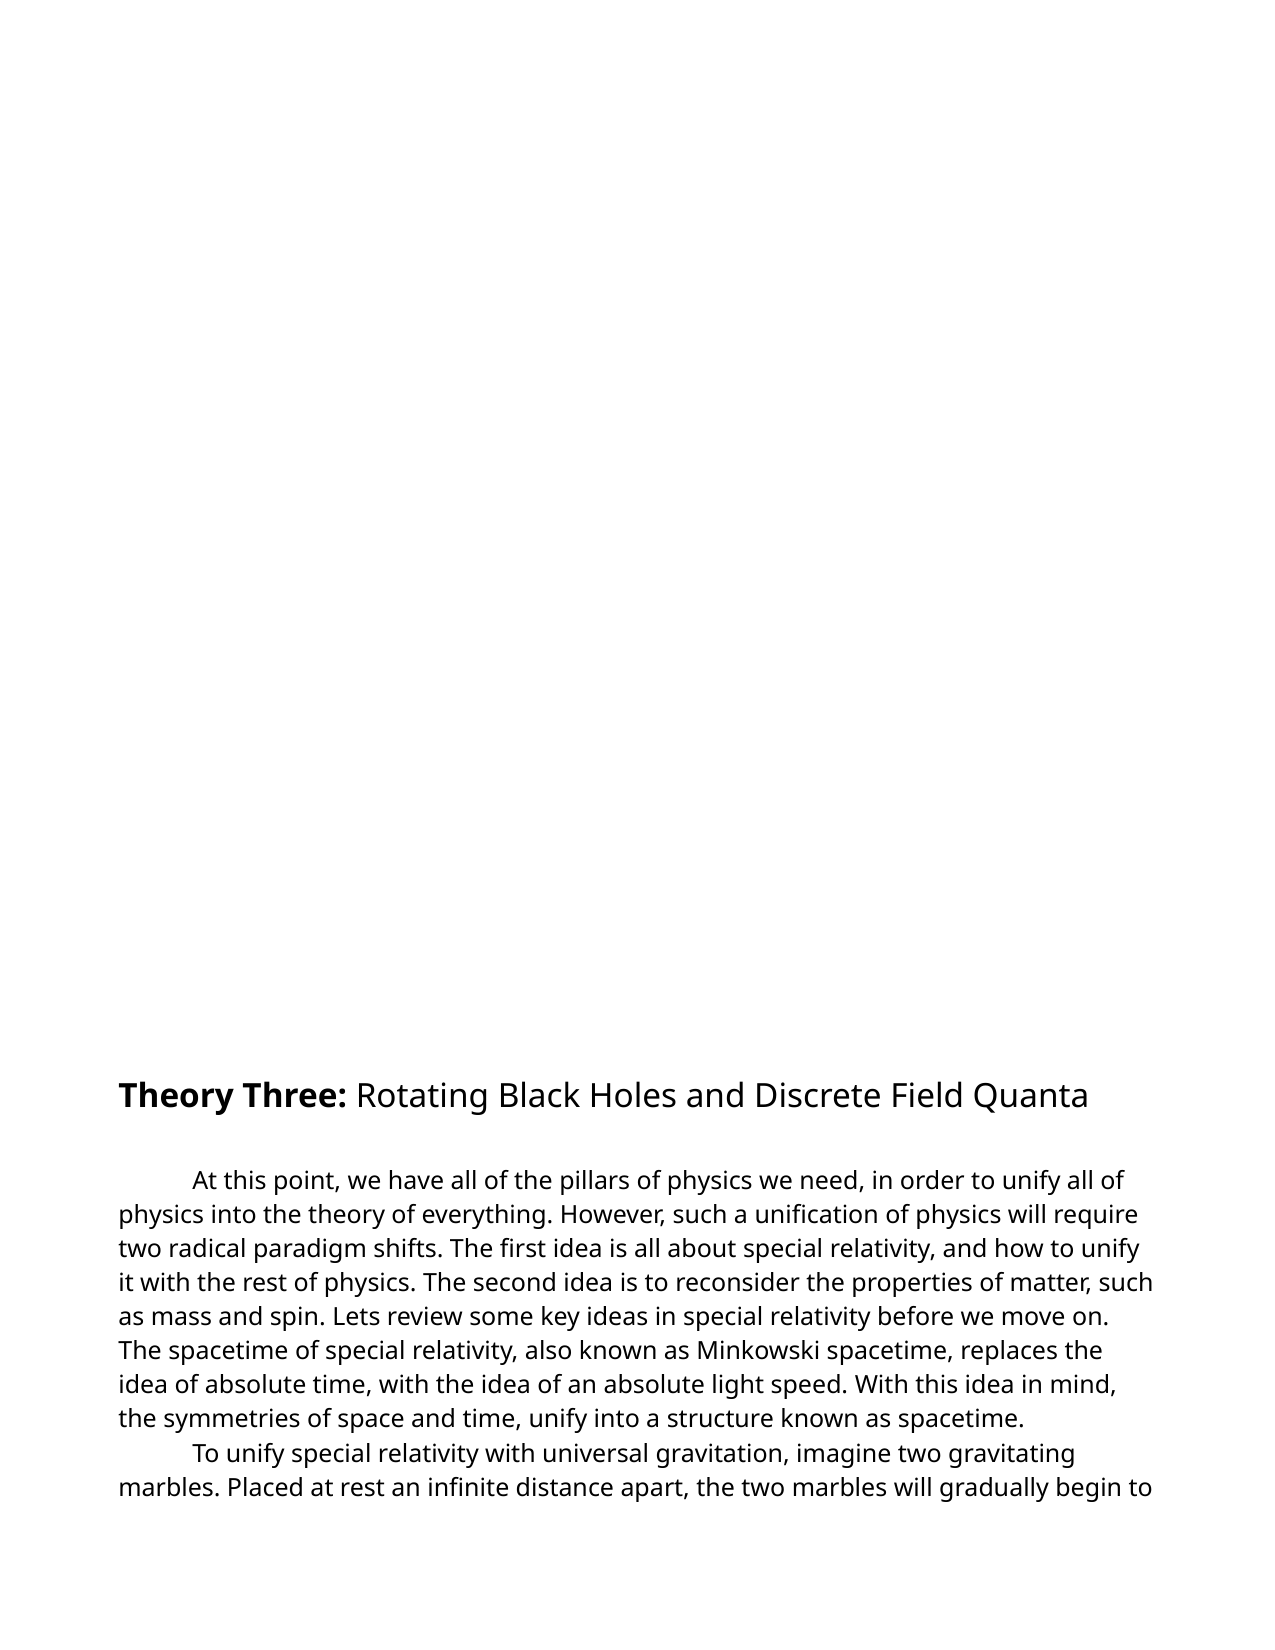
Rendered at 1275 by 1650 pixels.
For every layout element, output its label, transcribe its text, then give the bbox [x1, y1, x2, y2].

text To unify special relativity with universal gravitation, imagine two gravitating marbles. Placed at rest an infinite distance apart, the two marbles will gradually begin to [118, 1435, 1157, 1503]
text Theory Three: Rotating Black Holes and Discrete Field Quanta [118, 1072, 1157, 1117]
text At this point, we have all of the pillars of physics we need, in order to unify all of physics into the theory of everything. However, such a unification of physics will require two radical paradigm shifts. The first idea is all about special relativity, and how to unify it with the rest of physics. The second idea is to reconsider the properties of matter, such as mass and spin. Lets review some key ideas in special relativity before we move on. The spacetime of special relativity, also known as Minkowski spacetime, replaces the idea of absolute time, with the idea of an absolute light speed. With this idea in mind, the symmetries of space and time, unify into a structure known as spacetime. [118, 1163, 1157, 1435]
